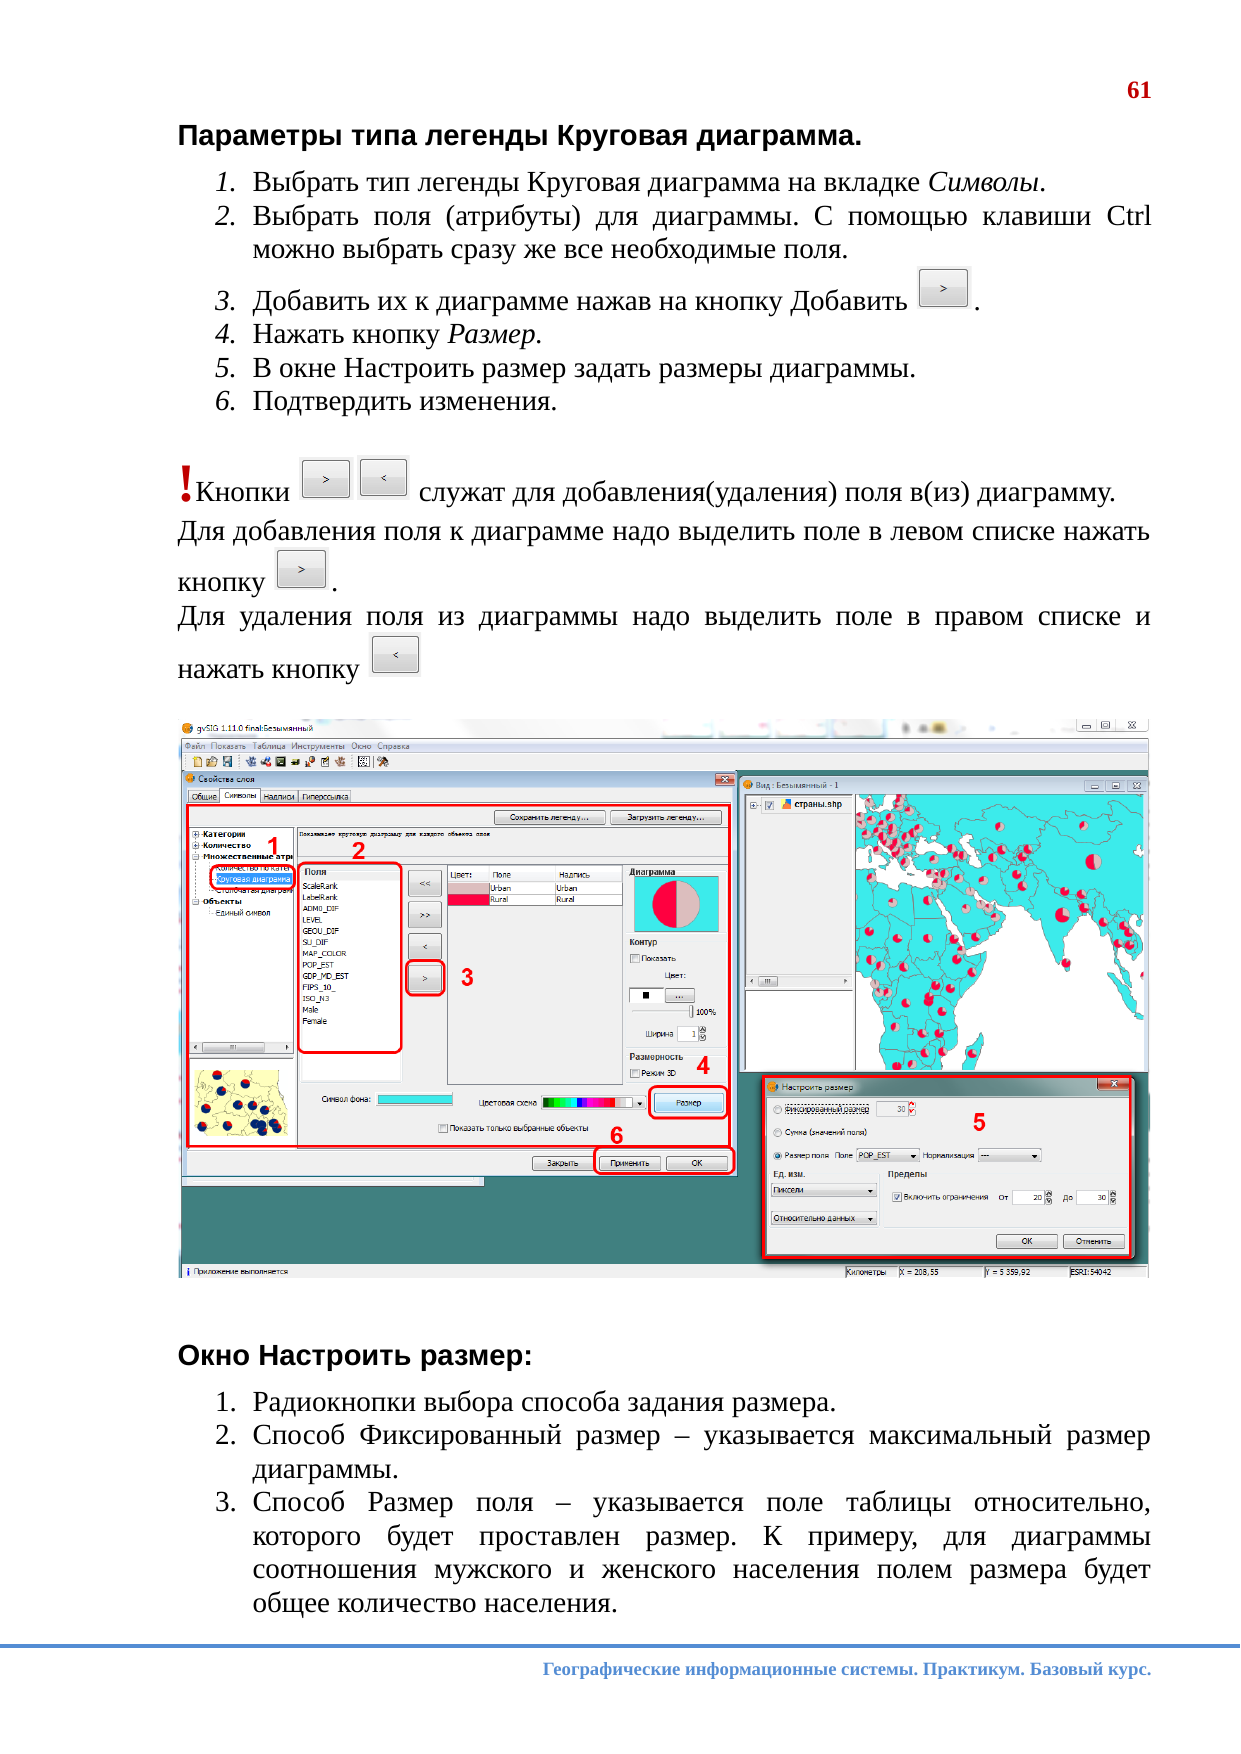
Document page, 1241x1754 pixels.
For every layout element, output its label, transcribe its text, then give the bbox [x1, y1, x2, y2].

list Добавить их к диаграмме нажав на кнопку Добавить . [215, 265, 1152, 316]
list Радиокнопки выбора способа задания размера. [215, 1384, 1152, 1417]
list Подтвердить изменения. [215, 383, 1152, 417]
picture [178, 719, 1151, 1278]
picture [916, 266, 972, 309]
list Способ Размер поля – указывается поле таблицы относительно, которого будет проставлен размер. К примеру, для диаграммы соотношения мужского и женского населения полем размера будет общее количество населения. [215, 1484, 1152, 1619]
subtitle Параметры типа легенды Круговая диаграмма. [177, 118, 1152, 152]
picture [274, 547, 330, 590]
picture [357, 455, 410, 500]
text Для удаления поля из диаграммы надо выделить поле в правом списке и нажать кнопку [177, 598, 1152, 684]
list Нажать кнопку Размер. [215, 316, 1152, 350]
picture [299, 457, 354, 500]
list В окне Настроить размер задать размеры диаграммы. [215, 350, 1152, 383]
subtitle Окно Настроить размер: [177, 1338, 1152, 1371]
text !Кнопки служат для добавления(удаления) поля в(из) диаграмму. [177, 450, 1152, 513]
list Выбрать поля (атрибуты) для диаграммы. С помощью клавиши Ctrl можно выбрать сразу же все необходимые поля. [215, 198, 1152, 265]
list Выбрать тип легенды Круговая диаграмма на вкладке Символы. [215, 164, 1152, 198]
picture [368, 632, 422, 677]
text Для добавления поля к диаграмме надо выделить поле в левом списке нажать кнопку . [177, 513, 1152, 598]
list Способ Фиксированный размер – указывается максимальный размер диаграммы. [215, 1417, 1152, 1484]
